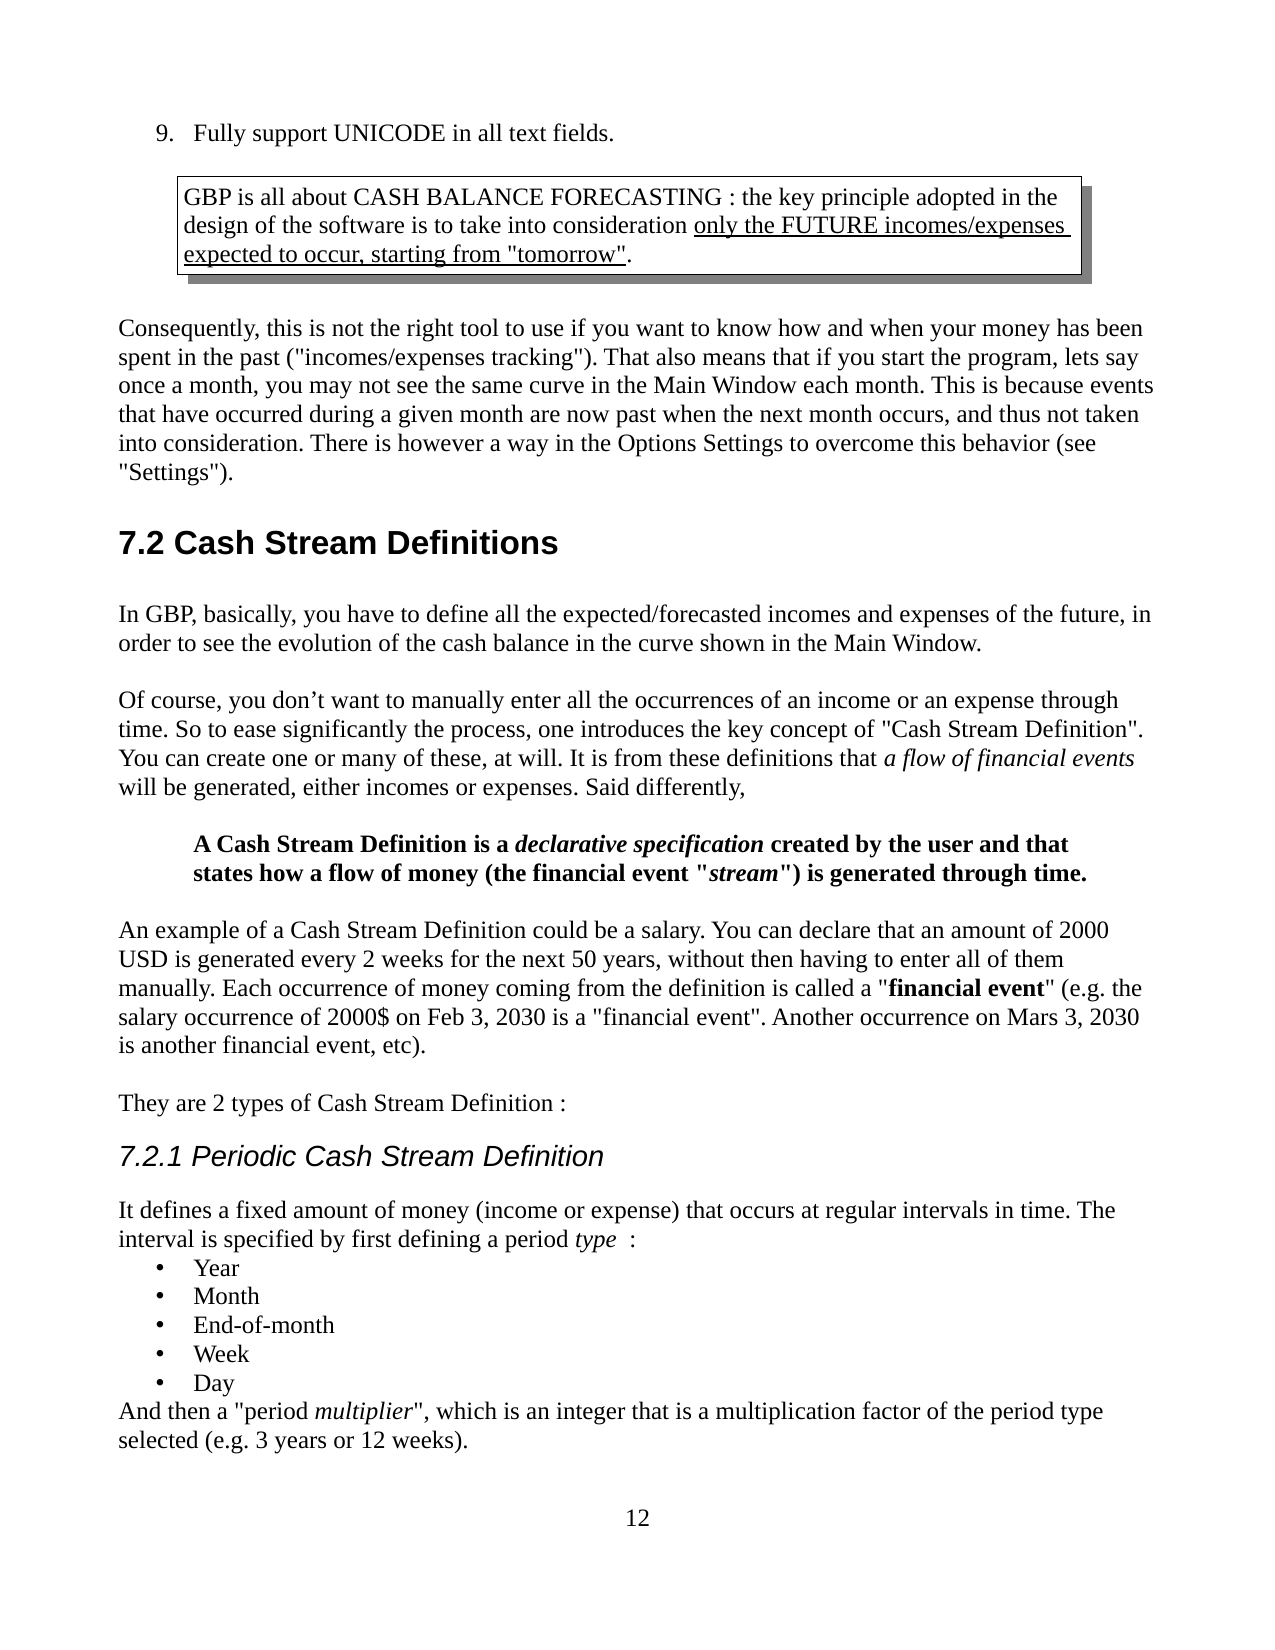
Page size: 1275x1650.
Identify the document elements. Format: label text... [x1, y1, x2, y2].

list Fully support UNICODE in all text fields. [156, 118, 1157, 147]
list Month [156, 1281, 1157, 1310]
list Day [156, 1368, 1157, 1396]
list Year [156, 1253, 1157, 1281]
text And then a "period multiplier", which is an integer that is a multiplication factor of the period type selected (e.g. 3 years or 12 weeks). [118, 1396, 1157, 1454]
text They are 2 types of Cash Stream Definition : [118, 1088, 1157, 1117]
text Consequently, this is not the right tool to use if you want to know how and when your money has been spent in the past ("incomes/expenses tracking"). That also means that if you start the program, lets say once a month, you may not see the same curve in the Main Window each month. This is because events that have occurred during a given month are now past when the next month occurs, and thus not taken into consideration. There is however a way in the Options Settings to overcome this behavior (see "Settings"). [118, 313, 1157, 486]
list Week [156, 1339, 1157, 1368]
text Of course, you don’t want to manually enter all the occurrences of an income or an expense through time. So to ease significantly the process, one introduces the key concept of "Cash Stream Definition". You can create one or many of these, at will. It is from these definitions that a flow of financial events will be generated, either incomes or expenses. Said differently, [118, 685, 1157, 800]
subtitle Periodic Cash Stream Definition [118, 1139, 1157, 1173]
text An example of a Cash Stream Definition could be a salary. You can declare that an amount of 2000 USD is generated every 2 weeks for the next 50 years, without then having to enter all of them manually. Each occurrence of money coming from the definition is called a "financial event" (e.g. the salary occurrence of 2000$ on Feb 3, 2030 is a "financial event". Another occurrence on Mars 3, 2030 is another financial event, etc). [118, 915, 1157, 1059]
text GBP is all about CASH BALANCE FORECASTING : the key principle adopted in the design of the software is to take into consideration only the FUTURE incomes/expenses expected to occur, starting from "tomorrow". [178, 177, 1081, 274]
text In GBP, basically, you have to define all the expected/forecasted incomes and expenses of the future, in order to see the evolution of the cash balance in the curve shown in the Main Window. [118, 599, 1157, 657]
subtitle Cash Stream Definitions [118, 523, 1157, 562]
text A Cash Stream Definition is a declarative specification created by the user and that states how a flow of money (the financial event "stream") is generated through time. [193, 829, 1091, 887]
text It defines a fixed amount of money (income or expense) that occurs at regular intervals in time. The interval is specified by first defining a period type : [118, 1195, 1157, 1253]
list End-of-month [156, 1310, 1157, 1339]
